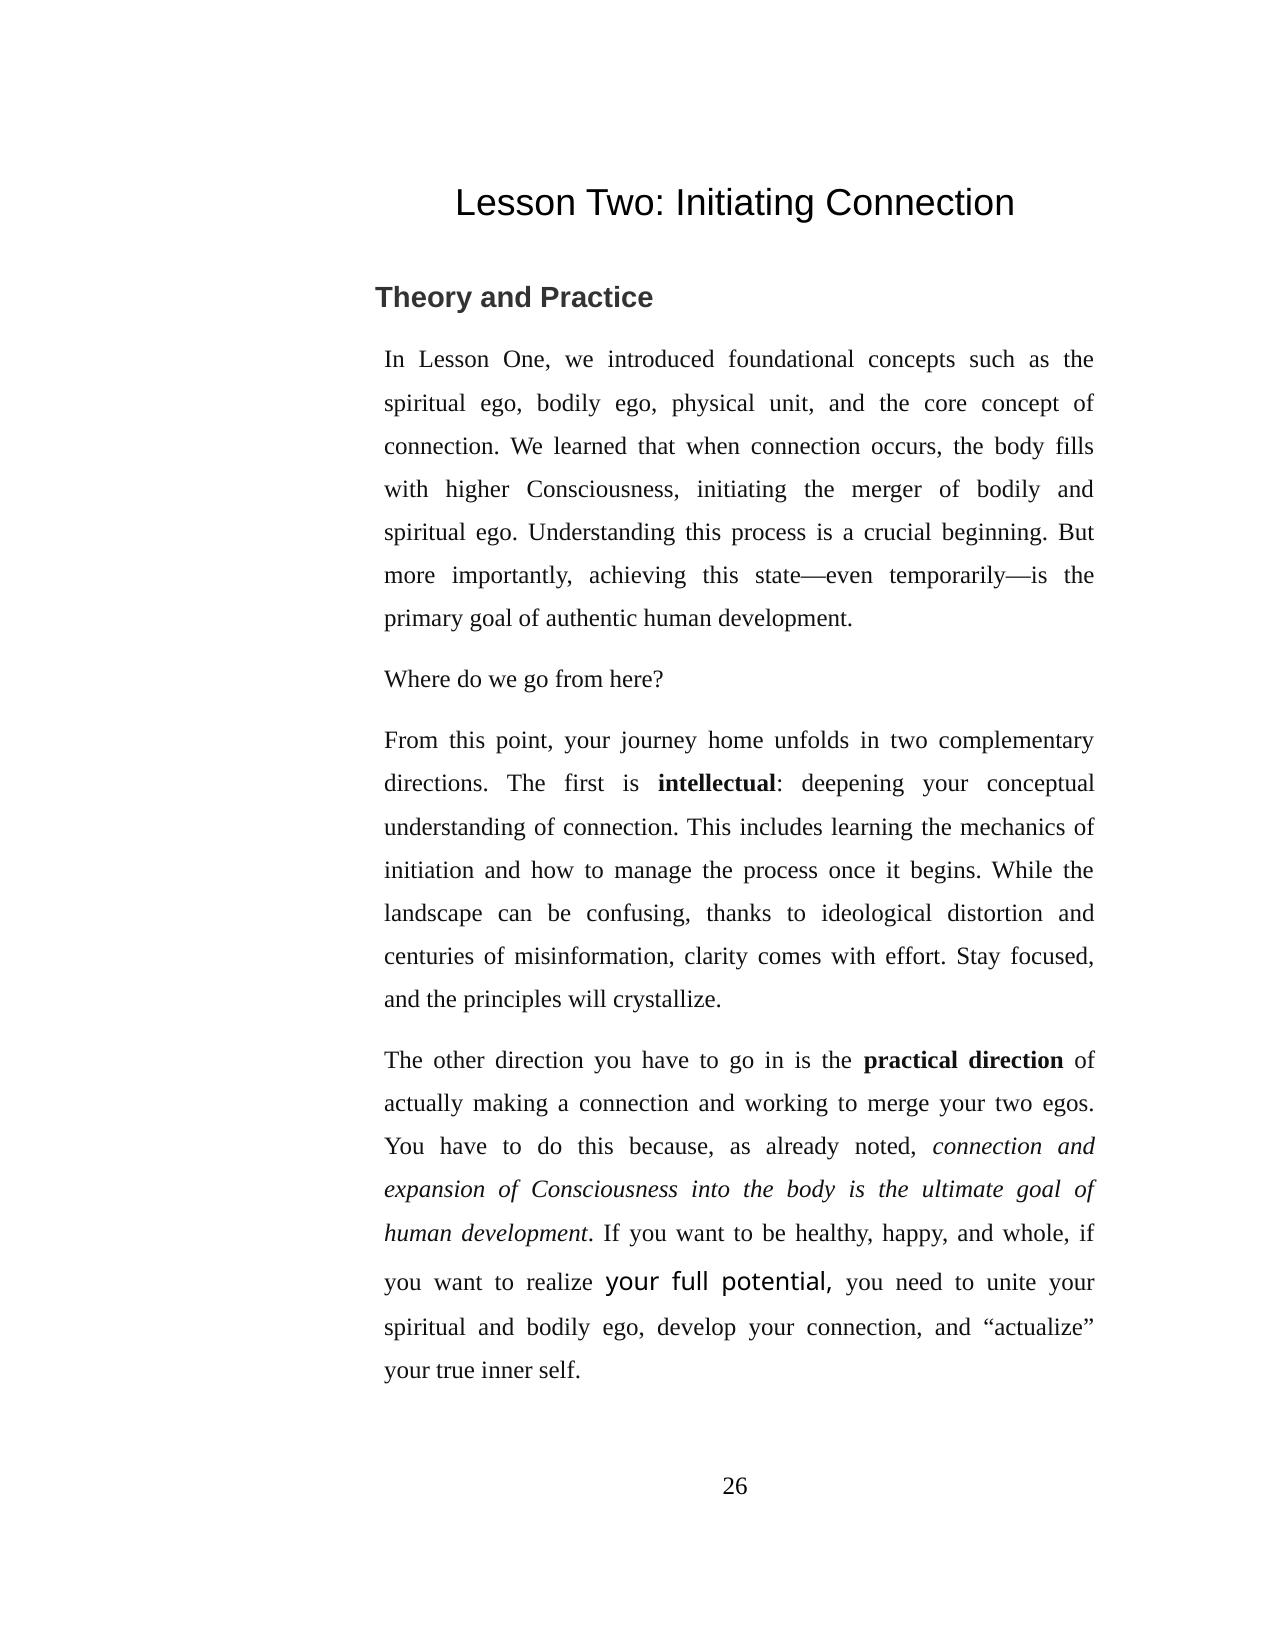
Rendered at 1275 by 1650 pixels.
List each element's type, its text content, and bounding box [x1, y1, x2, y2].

text From this point, your journey home unfolds in two complementary directions. The first is intellectual: deepening your conceptual understanding of connection. This includes learning the mechanics of initiation and how to manage the process once it begins. While the landscape can be confusing, thanks to ideological distortion and centuries of misinformation, clarity comes with effort. Stay focused, and the principles will crystallize. [384, 725, 1095, 1013]
text The other direction you have to go in is the practical direction of actually making a connection and working to merge your two egos. You have to do this because, as already noted, connection and expansion of Consciousness into the body is the ultimate goal of human development. If you want to be healthy, happy, and whole, if you want to realize your full potential, you need to unite your spiritual and bodily ego, develop your connection, and “actualize” your true inner self. [384, 1045, 1095, 1384]
subtitle Theory and Practice [375, 280, 1095, 314]
subtitle Lesson Two: Initiating Connection [375, 180, 1095, 223]
text In Lesson One, we introduced foundational concepts such as the spiritual ego, bodily ego, physical unit, and the core concept of connection. We learned that when connection occurs, the body fills with higher Consciousness, initiating the merger of bodily and spiritual ego. Understanding this process is a crucial beginning. But more importantly, achieving this state—even temporarily—is the primary goal of authentic human development. [384, 344, 1095, 632]
text Where do we go from here? [384, 664, 1095, 693]
